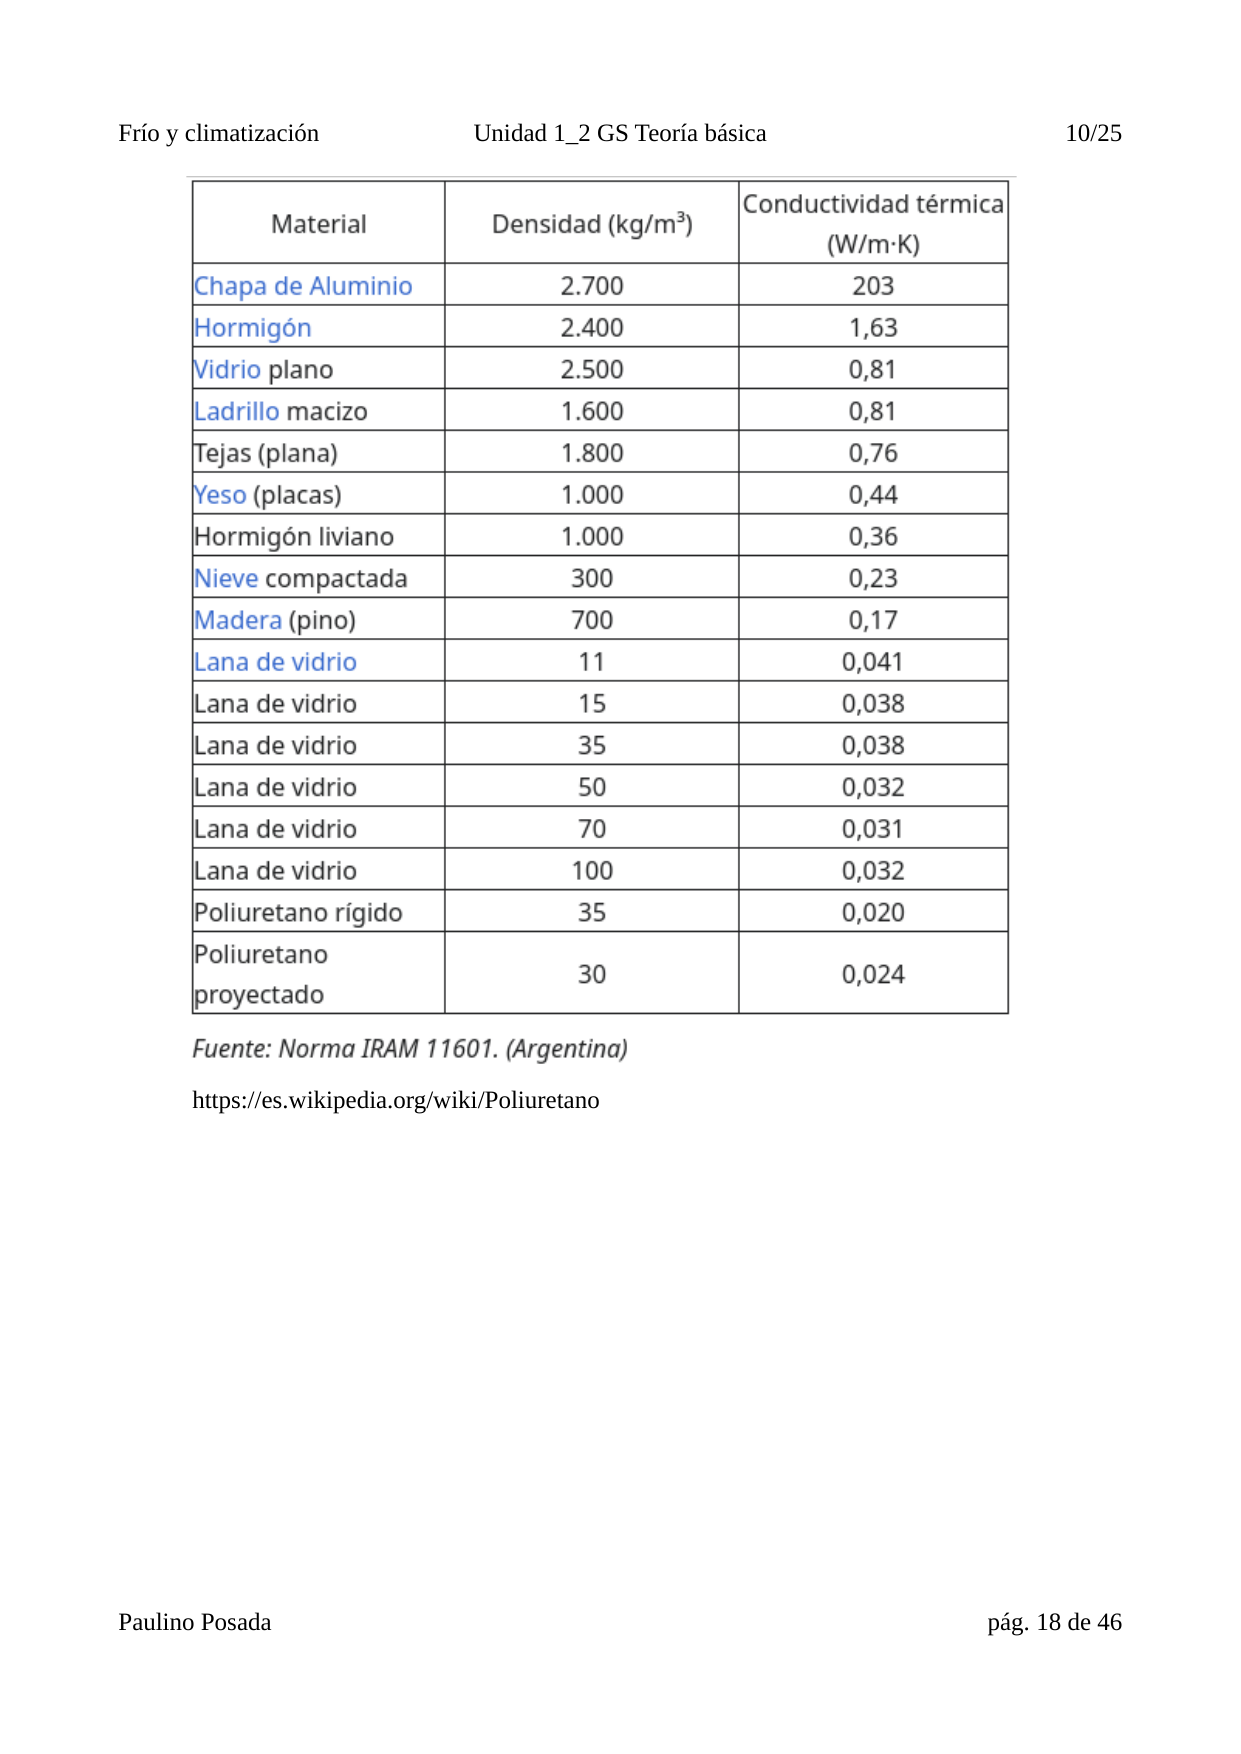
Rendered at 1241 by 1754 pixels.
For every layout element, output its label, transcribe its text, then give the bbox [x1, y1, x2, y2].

text https://es.wikipedia.org/wiki/Poliuretano [118, 176, 1122, 1114]
picture [186, 176, 1017, 1081]
